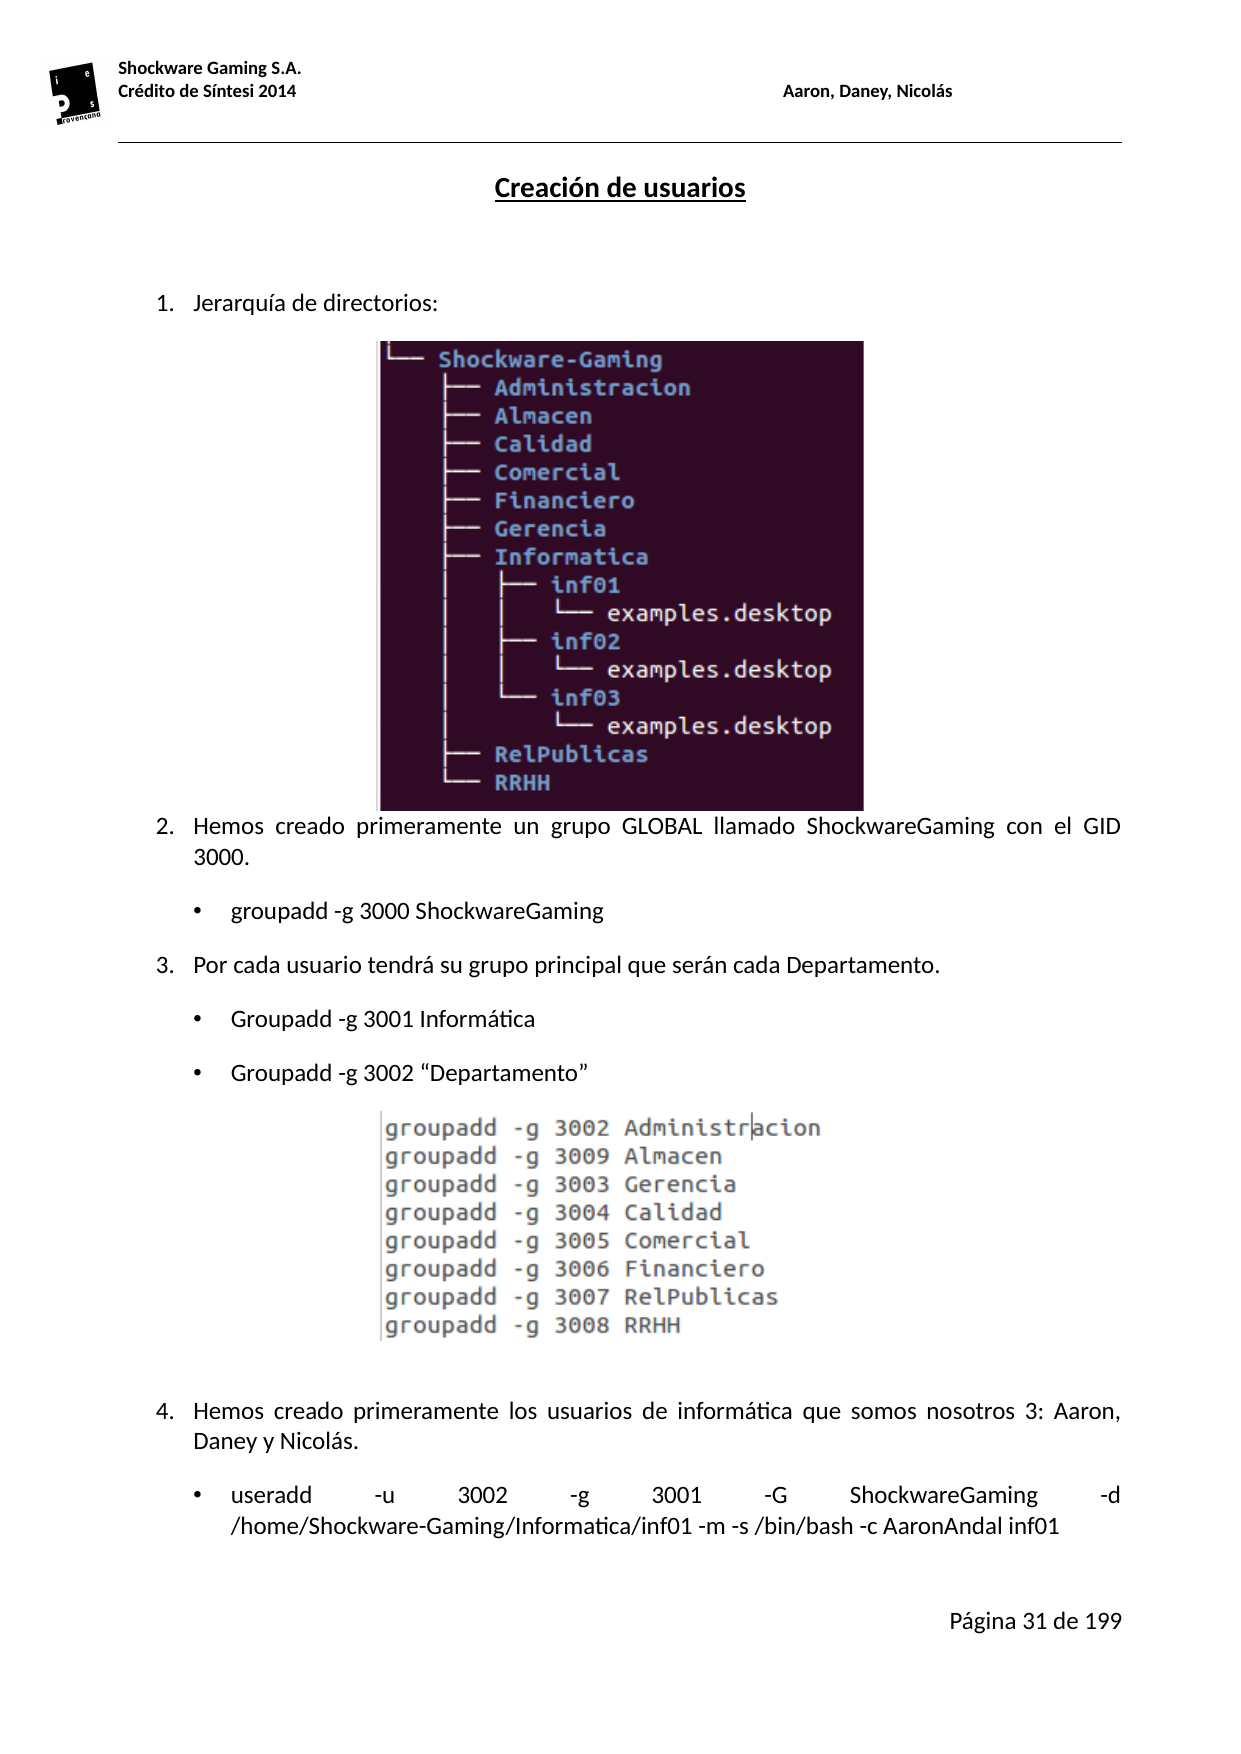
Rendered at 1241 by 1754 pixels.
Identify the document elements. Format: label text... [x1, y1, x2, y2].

list groupadd -g 3000 ShockwareGaming [193, 895, 1122, 926]
list Jerarquía de directorios: [156, 288, 1122, 318]
list useradd -u 3002 -g 3001 -G ShockwareGaming -d /home/Shockware-Gaming/Informatica/inf01 -m -s /bin/bash -c AaronAndal inf01 [193, 1479, 1122, 1541]
picture [376, 341, 864, 811]
list Hemos creado primeramente los usuarios de informática que somos nosotros 3: Aaron, Daney y Nicolás. [156, 1395, 1122, 1456]
list Groupadd -g 3001 Informática [193, 1003, 1122, 1034]
text Creación de usuarios [118, 169, 1122, 205]
picture [379, 1111, 861, 1341]
picture [43, 56, 110, 130]
list Groupadd -g 3002 “Departamento” [193, 1057, 1122, 1088]
list Por cada usuario tendrá su grupo principal que serán cada Departamento. [156, 949, 1122, 979]
list Hemos creado primeramente un grupo GLOBAL llamado ShockwareGaming con el GID 3000. [156, 342, 1122, 871]
